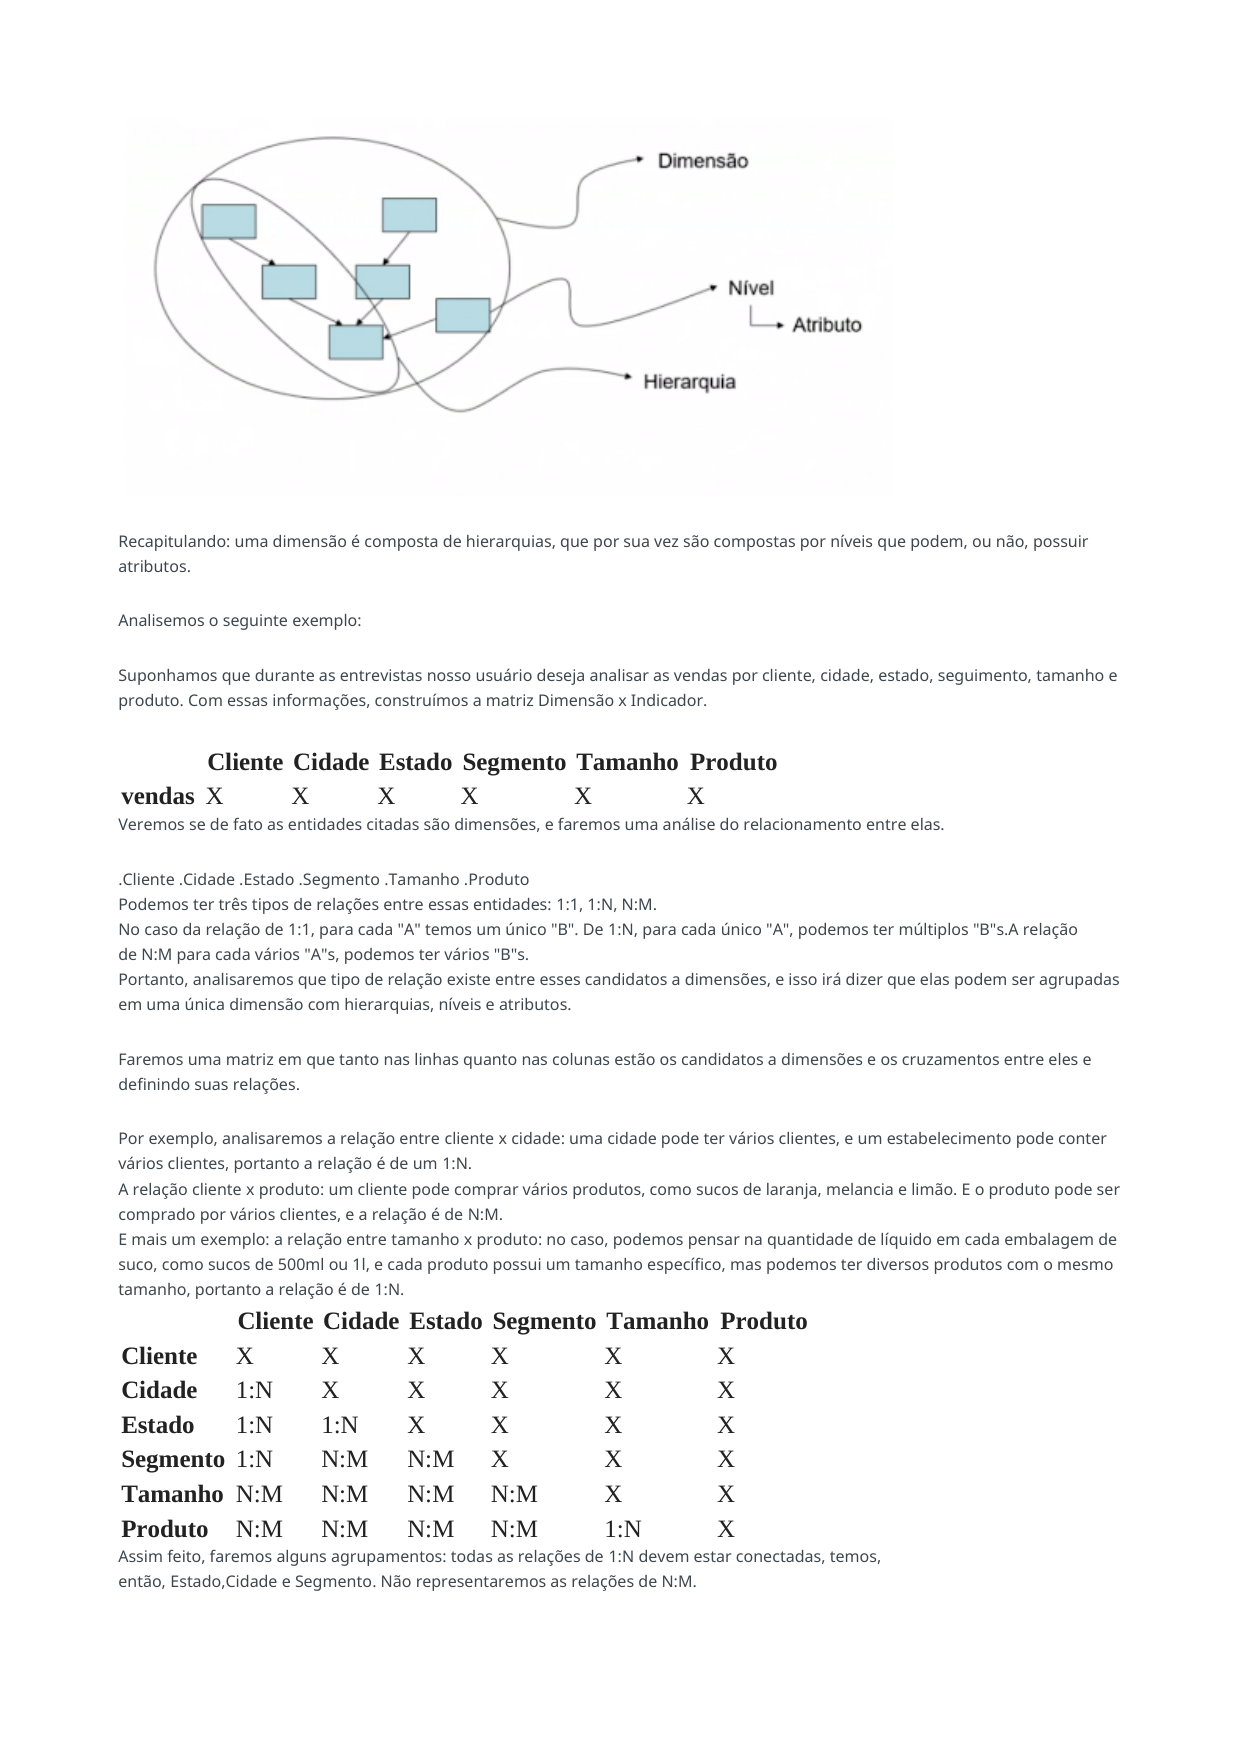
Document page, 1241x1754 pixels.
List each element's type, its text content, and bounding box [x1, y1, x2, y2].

text Analisemos o seguinte exemplo: [118, 610, 1122, 632]
picture [118, 118, 894, 497]
table_cell X [488, 1338, 601, 1372]
text Assim feito, faremos alguns agrupamentos: todas as relações de 1:N devem estar conectadas, temos, então, Estado,Cidade e Segmento. Não representaremos as relações de N:M. [118, 1545, 1122, 1592]
table_cell 1:N [233, 1442, 318, 1476]
table_cell X [714, 1373, 814, 1407]
table_cell X [714, 1407, 814, 1442]
table_header Segmento [458, 744, 571, 778]
table_cell X [684, 779, 784, 813]
table_cell X [601, 1338, 714, 1372]
table_header Tamanho [571, 744, 684, 778]
text A relação cliente x produto: um cliente pode comprar vários produtos, como sucos de laranja, melancia e limão. E o produto pode ser comprado por vários clientes, e a relação é de N:M. [118, 1178, 1122, 1225]
table_cell N:M [404, 1511, 488, 1545]
table_cell 1:N [233, 1407, 318, 1442]
table_cell N:M [318, 1511, 404, 1545]
table_cell X [374, 779, 457, 813]
table_cell X [404, 1373, 488, 1407]
table_cell Segmento [118, 1442, 233, 1476]
table_header [118, 1303, 233, 1338]
table_cell X [458, 779, 571, 813]
table_cell X [601, 1373, 714, 1407]
text Por exemplo, analisaremos a relação entre cliente x cidade: uma cidade pode ter vários clientes, e um estabelecimento pode conter vários clientes, portanto a relação é de um 1:N. [118, 1127, 1122, 1174]
table_cell N:M [233, 1511, 318, 1545]
table_cell N:M [488, 1476, 601, 1511]
table_cell Cidade [118, 1373, 233, 1407]
table_cell X [601, 1407, 714, 1442]
table_header Cliente [203, 744, 288, 778]
table_header Produto [714, 1303, 814, 1338]
table_header Cliente [233, 1303, 318, 1338]
table_header Produto [684, 744, 784, 778]
table_cell X [233, 1338, 318, 1372]
table_cell vendas [118, 779, 202, 813]
table_cell X [318, 1373, 404, 1407]
text Portanto, analisaremos que tipo de relação existe entre esses candidatos a dimensões, e isso irá dizer que elas podem ser agrupadas em uma única dimensão com hierarquias, níveis e atributos. [118, 968, 1122, 1015]
table_cell X [571, 779, 684, 813]
table_cell N:M [404, 1476, 488, 1511]
table_cell Estado [118, 1407, 233, 1442]
text Veremos se de fato as entidades citadas são dimensões, e faremos uma análise do relacionamento entre elas. [118, 813, 1122, 835]
table_cell X [404, 1407, 488, 1442]
table_cell X [601, 1476, 714, 1511]
table_header Estado [404, 1303, 488, 1338]
table_cell N:M [233, 1476, 318, 1511]
text Faremos uma matriz em que tanto nas linhas quanto nas colunas estão os candidatos a dimensões e os cruzamentos entre eles e definindo suas relações. [118, 1048, 1122, 1095]
text No caso da relação de 1:1, para cada "A" temos um único "B". De 1:N, para cada único "A", podemos ter múltiplos "B"s.A relação de N:M para cada vários "A"s, podemos ter vários "B"s. [118, 918, 1122, 965]
table_cell Produto [118, 1511, 233, 1545]
table_cell N:M [318, 1476, 404, 1511]
text Recapitulando: uma dimensão é composta de hierarquias, que por sua vez são compostas por níveis que podem, ou não, possuir atributos. [118, 530, 1122, 577]
table_cell X [318, 1338, 404, 1372]
table_cell N:M [318, 1442, 404, 1476]
text E mais um exemplo: a relação entre tamanho x produto: no caso, podemos pensar na quantidade de líquido em cada embalagem de suco, como sucos de 500ml ou 1l, e cada produto possui um tamanho específico, mas podemos ter diversos produtos com o mesmo tamanho, portanto a relação é de 1:N. [118, 1228, 1122, 1300]
table_cell N:M [488, 1511, 601, 1545]
table_header [118, 744, 202, 778]
table_cell X [714, 1476, 814, 1511]
table_cell 1:N [233, 1373, 318, 1407]
table_cell 1:N [318, 1407, 404, 1442]
table_cell X [404, 1338, 488, 1372]
table_cell X [714, 1338, 814, 1372]
table_header Estado [374, 744, 457, 778]
table_header Tamanho [601, 1303, 714, 1338]
table_cell X [714, 1442, 814, 1476]
table_cell X [288, 779, 374, 813]
table_cell Tamanho [118, 1476, 233, 1511]
table_cell X [488, 1407, 601, 1442]
table_cell X [714, 1511, 814, 1545]
table_header Cidade [318, 1303, 404, 1338]
table_cell X [601, 1442, 714, 1476]
table_cell 1:N [601, 1511, 714, 1545]
text Podemos ter três tipos de relações entre essas entidades: 1:1, 1:N, N:M. [118, 893, 1122, 915]
table_header Cidade [288, 744, 374, 778]
table_cell X [488, 1442, 601, 1476]
table_header Segmento [488, 1303, 601, 1338]
table_cell Cliente [118, 1338, 233, 1372]
text .Cliente .Cidade .Estado .Segmento .Tamanho .Produto [118, 868, 1122, 889]
table_cell N:M [404, 1442, 488, 1476]
text Suponhamos que durante as entrevistas nosso usuário deseja analisar as vendas por cliente, cidade, estado, seguimento, tamanho e produto. Com essas informações, construímos a matriz Dimensão x Indicador. [118, 664, 1122, 711]
table_cell X [203, 779, 288, 813]
table_cell X [488, 1373, 601, 1407]
